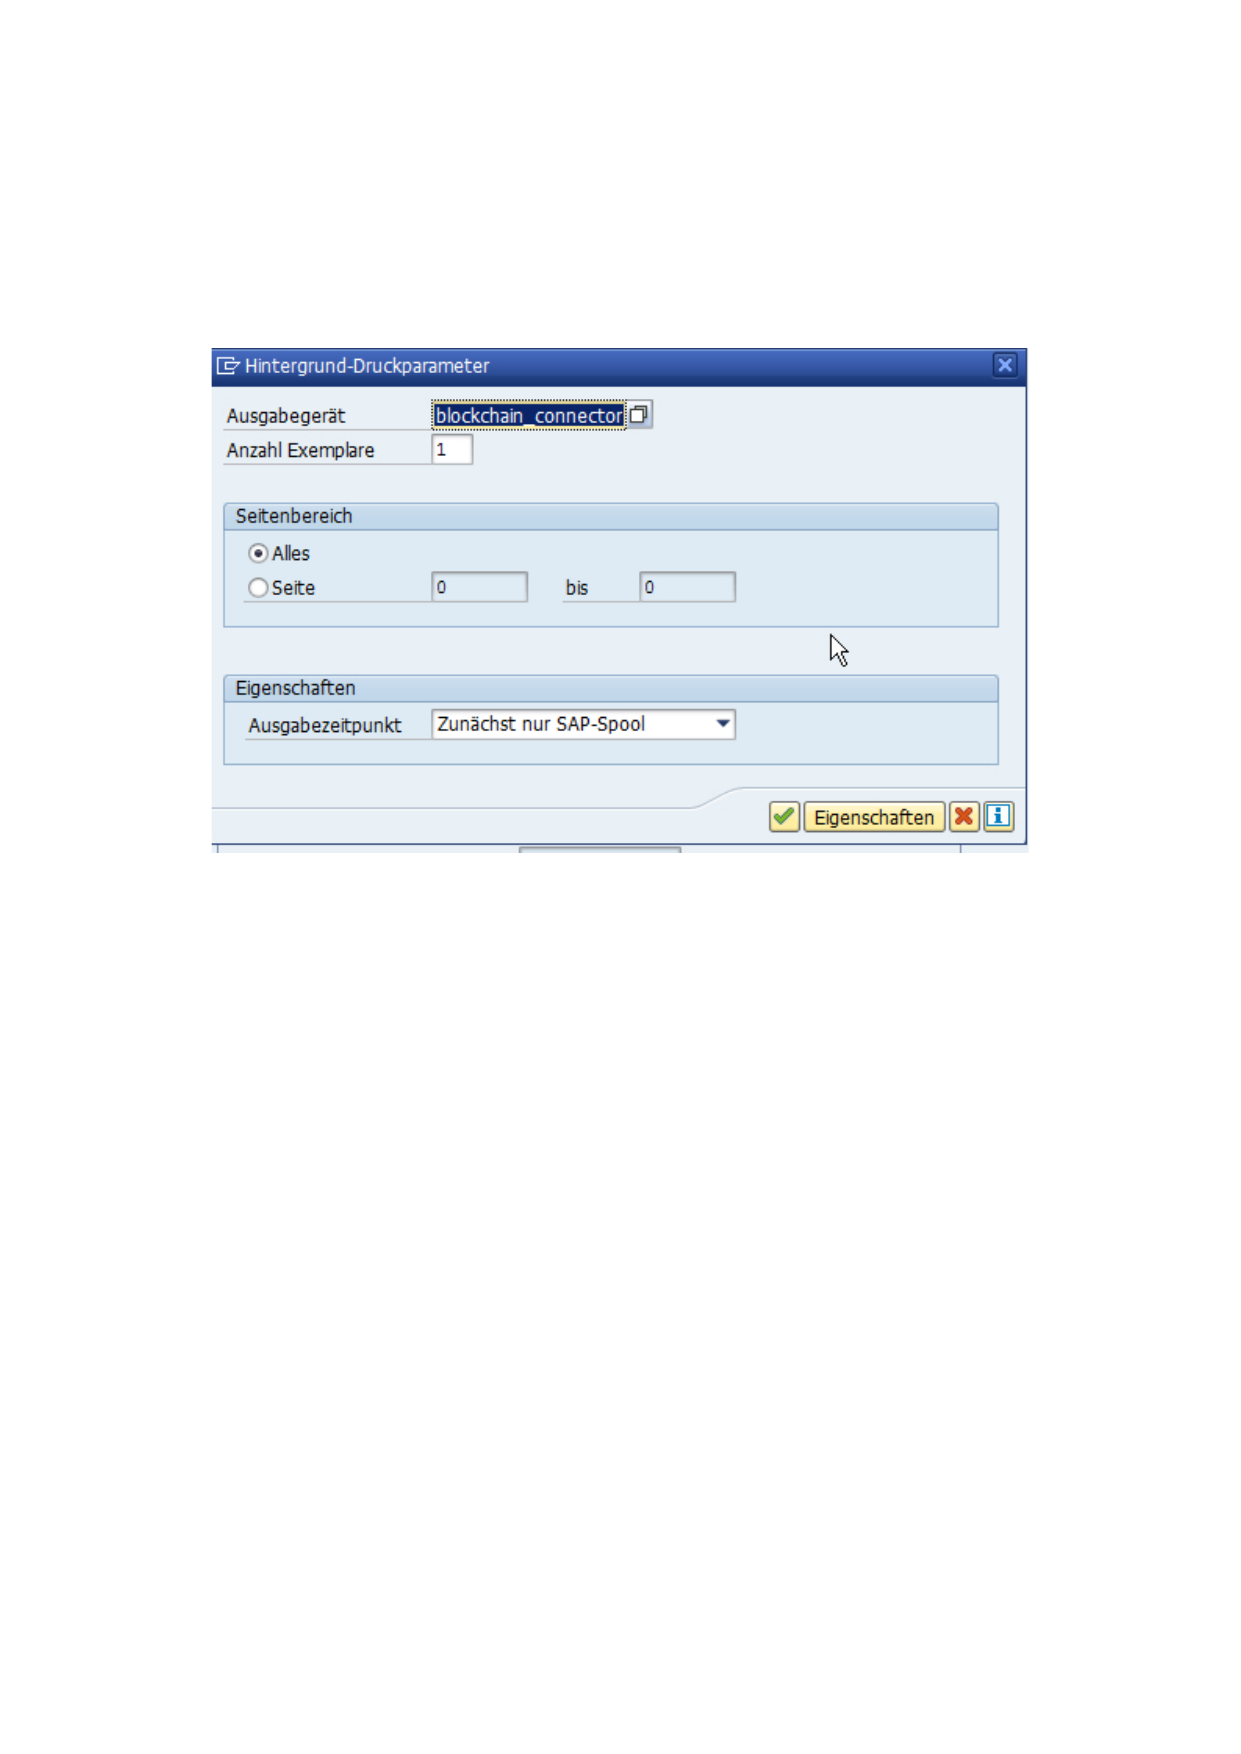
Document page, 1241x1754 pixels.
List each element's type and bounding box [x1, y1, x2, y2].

picture [211, 348, 1029, 853]
